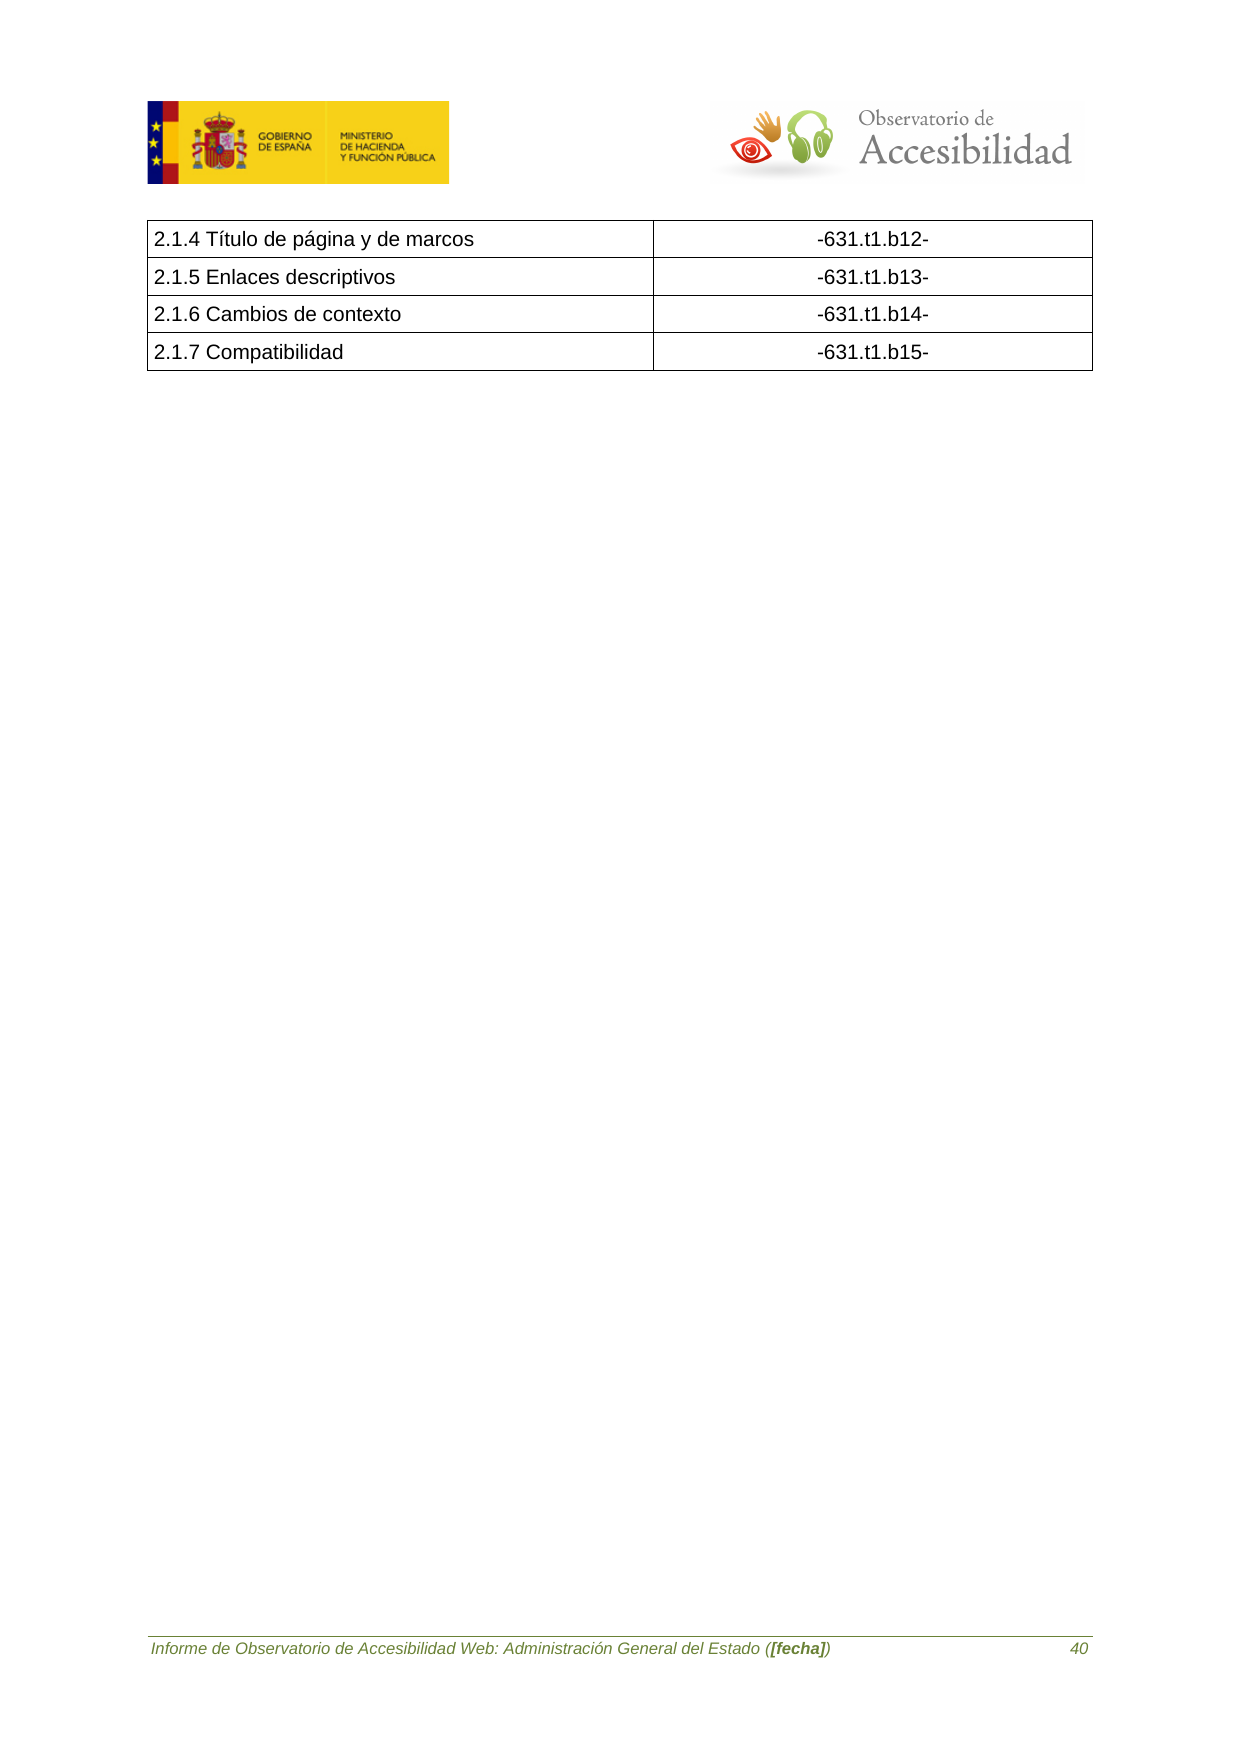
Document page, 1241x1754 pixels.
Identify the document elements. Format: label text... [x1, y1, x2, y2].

picture [710, 101, 1086, 184]
table_cell 2.1.6 Cambios de contexto [148, 296, 653, 332]
table_cell -631.t1.b15- [654, 333, 1092, 370]
table_cell 2.1.4 Título de página y de marcos [148, 221, 653, 257]
table_cell -631.t1.b12- [654, 221, 1092, 257]
table_cell 2.1.7 Compatibilidad [148, 333, 653, 370]
table_cell -631.t1.b13- [654, 258, 1092, 295]
table_cell -631.t1.b14- [654, 296, 1092, 332]
picture [147, 101, 450, 184]
table_cell 2.1.5 Enlaces descriptivos [148, 258, 653, 295]
